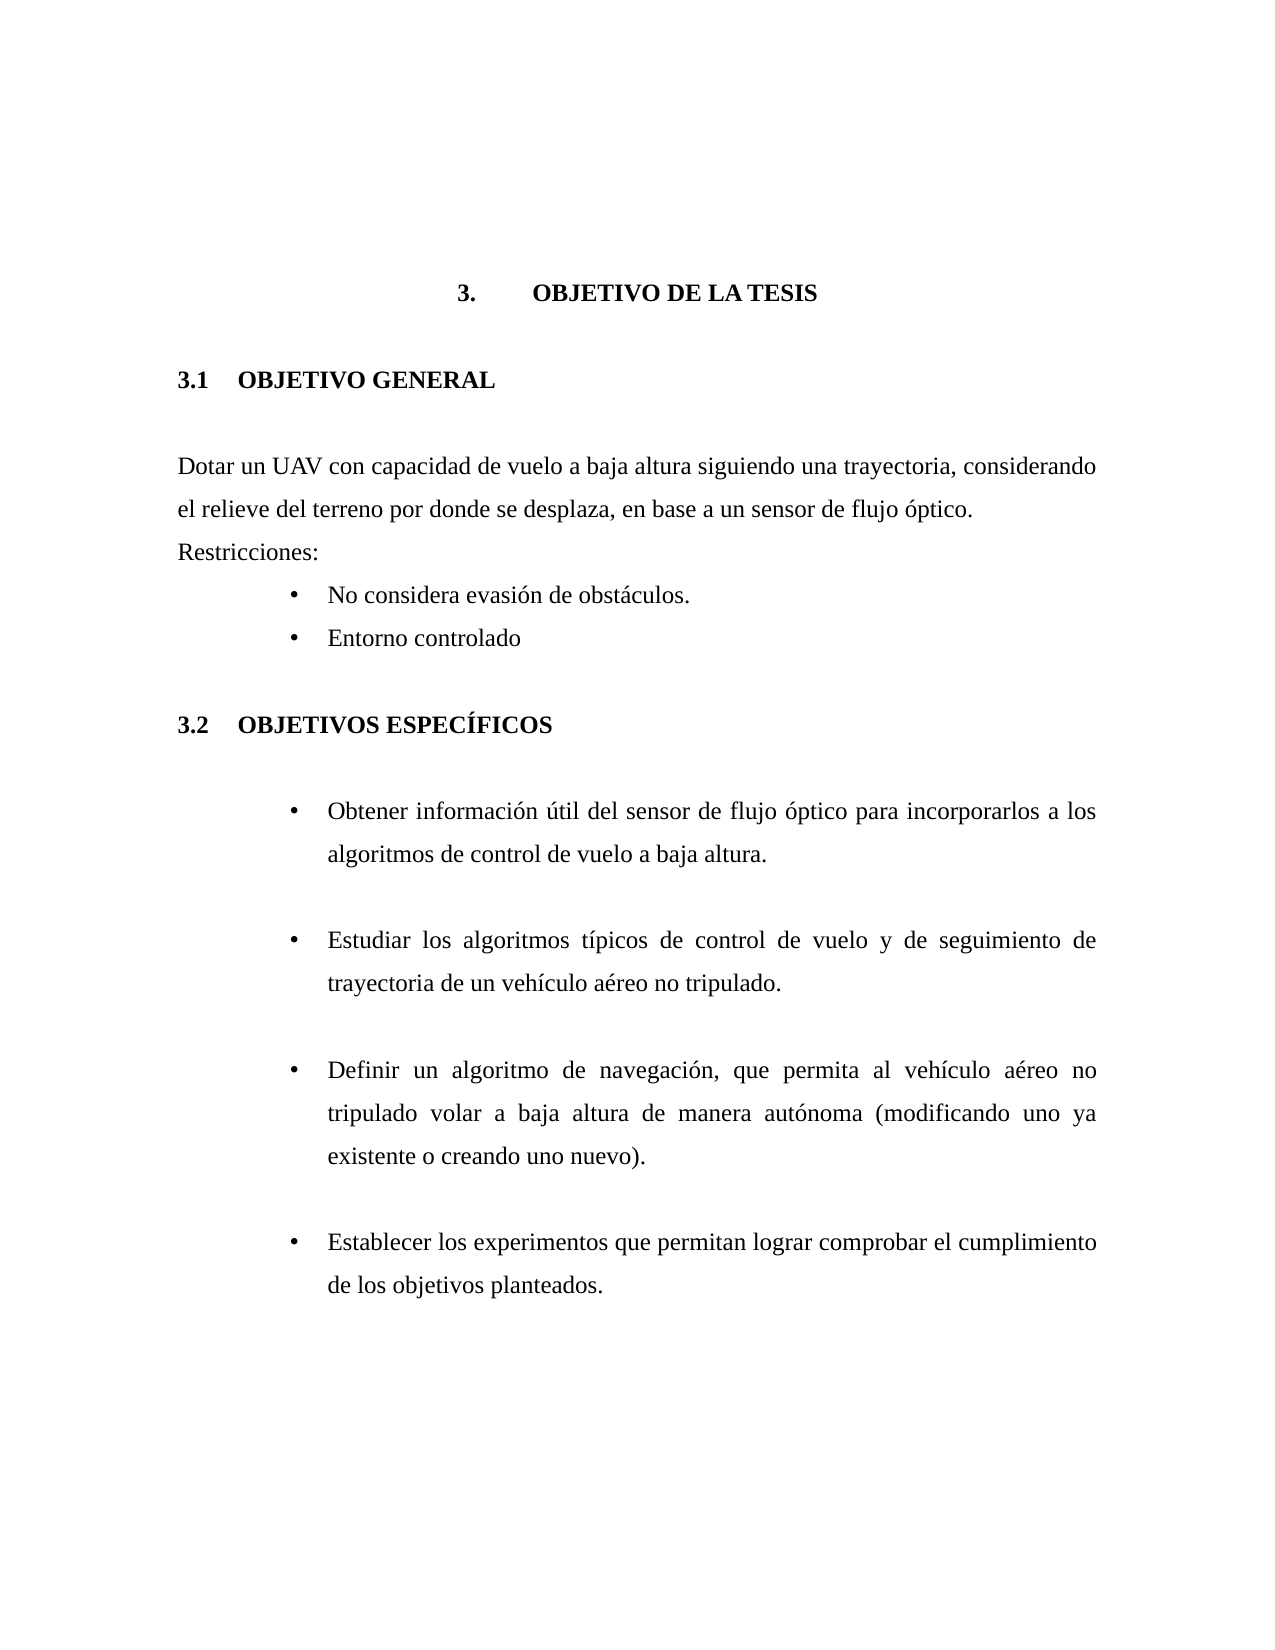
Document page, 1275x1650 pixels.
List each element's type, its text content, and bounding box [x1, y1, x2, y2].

subtitle OBJETIVO DE LA TESIS [177, 278, 1098, 307]
list Establecer los experimentos que permitan lograr comprobar el cumplimiento de los objetivos planteados. [290, 1227, 1098, 1299]
list Definir un algoritmo de navegación, que permita al vehículo aéreo no tripulado volar a baja altura de manera autónoma (modificando uno ya existente o creando uno nuevo). [290, 1055, 1098, 1170]
list Obtener información útil del sensor de flujo óptico para incorporarlos a los algoritmos de control de vuelo a baja altura. [290, 796, 1098, 868]
text Restricciones: [177, 537, 1098, 566]
subtitle OBJETIVO GENERAL [177, 365, 1098, 393]
subtitle OBJETIVOS ESPECÍFICOS [177, 710, 1098, 738]
text Dotar un UAV con capacidad de vuelo a baja altura siguiendo una trayectoria, considerando el relieve del terreno por donde se desplaza, en base a un sensor de flujo óptico. [177, 451, 1098, 523]
list Estudiar los algoritmos típicos de control de vuelo y de seguimiento de trayectoria de un vehículo aéreo no tripulado. [290, 925, 1098, 997]
list Entorno controlado [290, 623, 1098, 652]
list No considera evasión de obstáculos. [290, 580, 1098, 609]
